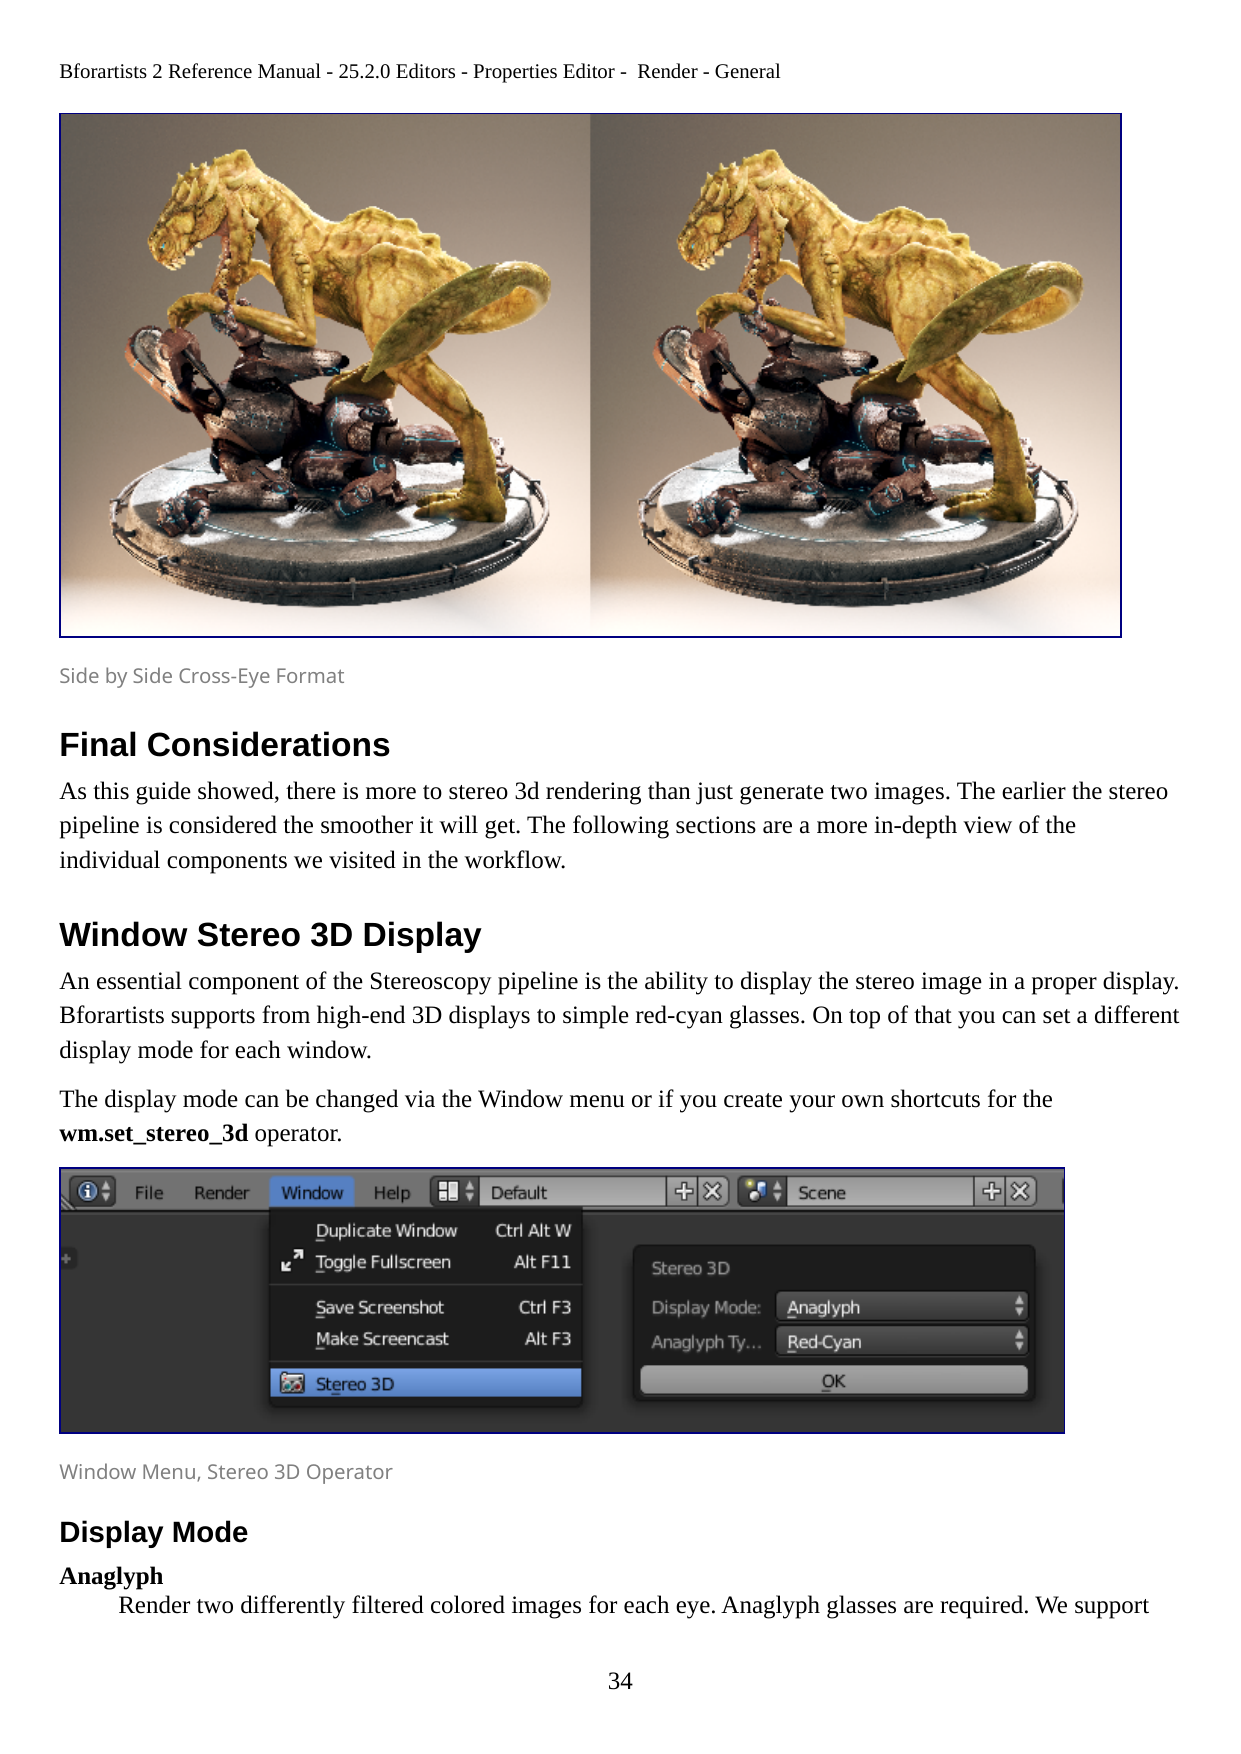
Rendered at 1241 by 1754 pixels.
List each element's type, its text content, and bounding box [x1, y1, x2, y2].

text As this guide showed, there is more to stereo 3d rendering than just generate two images. The earlier the stereo pipeline is considered the smoother it will get. The following sections are a more in-depth view of the individual components we visited in the workflow. [59, 776, 1181, 873]
picture [61, 1169, 1064, 1432]
text An essential component of the Stereoscopy pipeline is the ability to display the stereo image in a proper display. Bforartists supports from high-end 3D displays to simple red-cyan glasses. On top of that you can set a different display mode for each window. [59, 966, 1181, 1063]
subtitle Display Mode [59, 1515, 1181, 1548]
text Window Menu, Stereo 3D Operator [59, 1454, 1181, 1486]
subtitle Final Considerations [59, 724, 1181, 763]
picture [61, 114, 1120, 636]
subtitle Window Stereo 3D Display [59, 914, 1181, 953]
text Side by Side Cross-Eye Format [59, 658, 1181, 689]
subtitle Anaglyph [59, 1561, 1181, 1590]
text The display mode can be changed via the Window menu or if you create your own shortcuts for the wm.set_stereo_3d operator. [59, 1084, 1181, 1147]
list Render two differently filtered colored images for each eye. Anaglyph glasses are required. We support [118, 1590, 1181, 1618]
